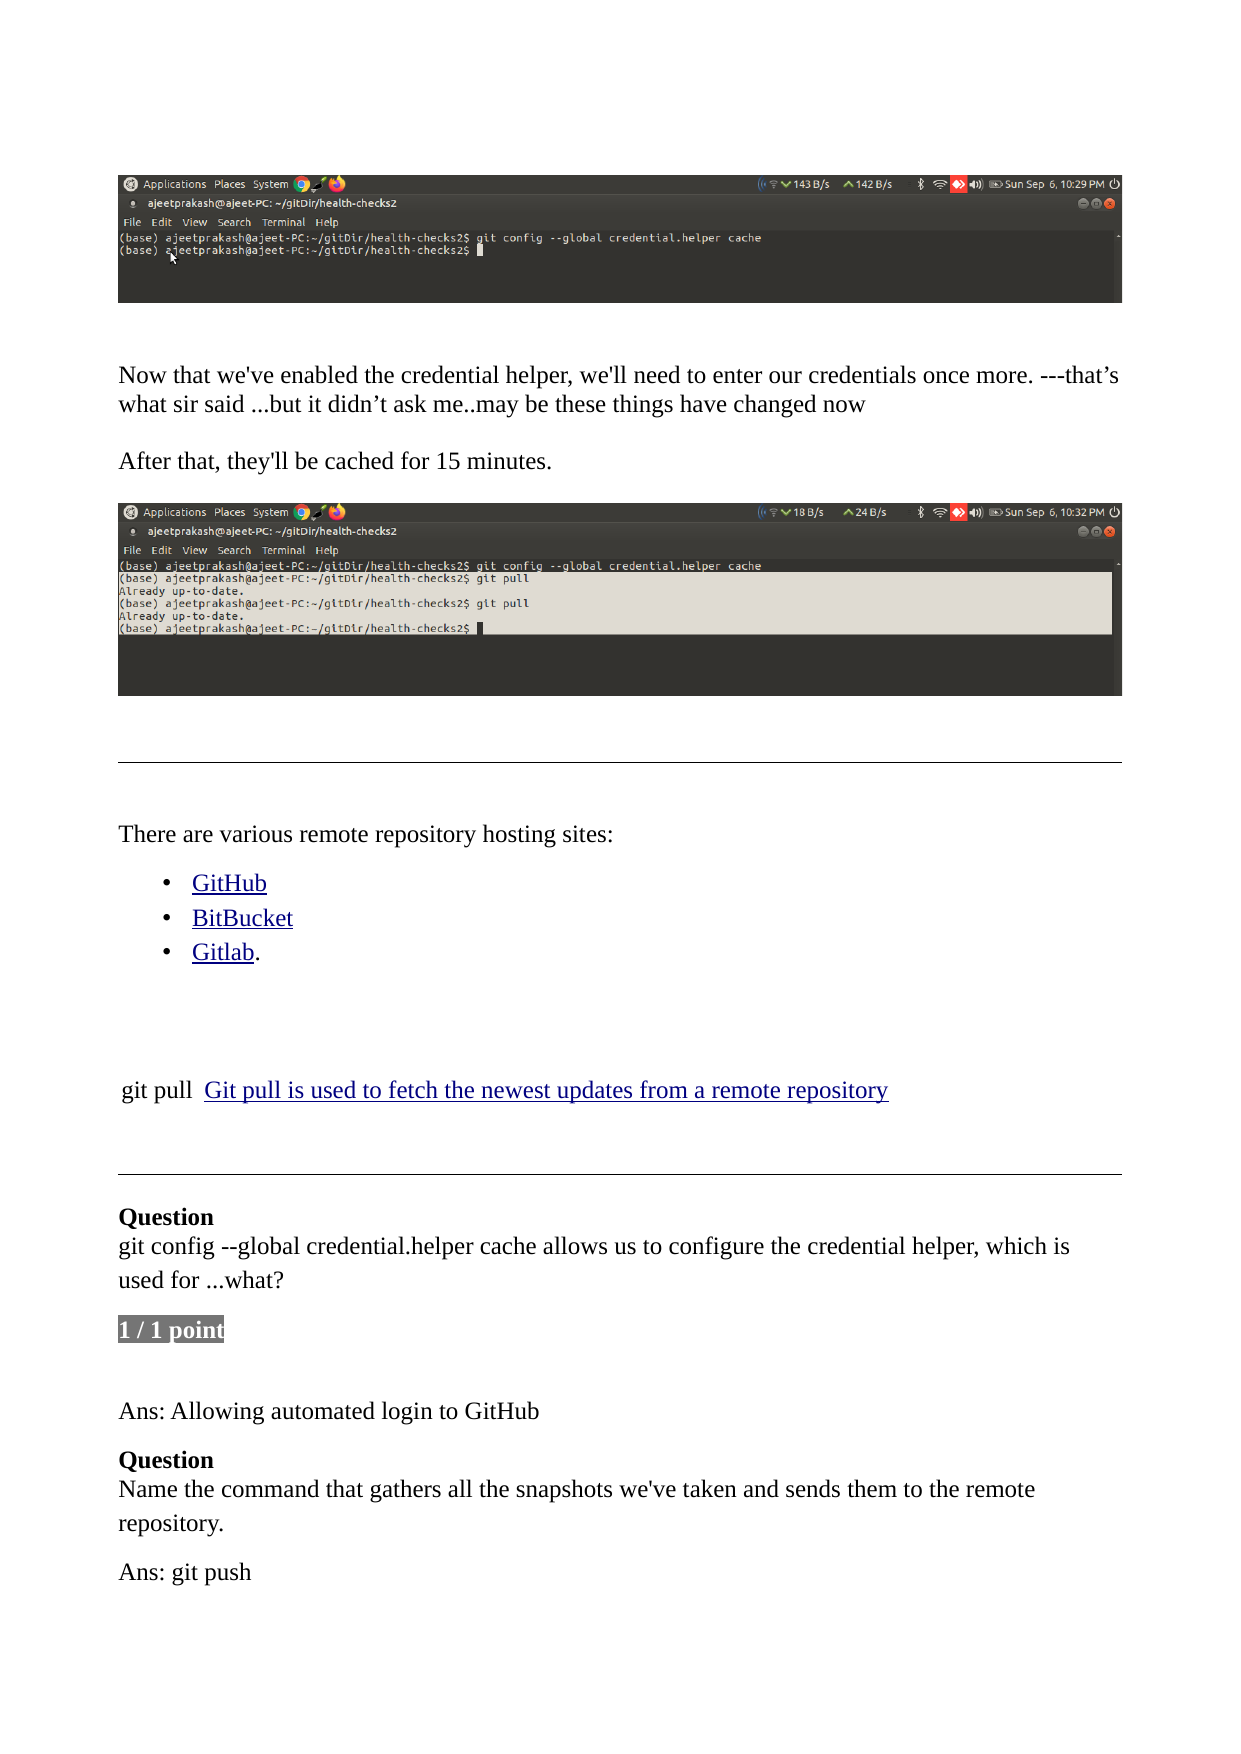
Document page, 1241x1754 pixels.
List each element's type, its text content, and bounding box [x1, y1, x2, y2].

text what sir said ...but it didn’t ask me..may be these things have changed now [118, 389, 1122, 418]
table_header Git pull is used to fetch the newest updates from a remote repository [201, 1073, 897, 1107]
text Now that we've enabled the credential helper, we'll need to enter our credentials once more. ---that’s [118, 360, 1122, 389]
text git config --global credential.helper cache allows us to configure the credential helper, which is used for ...what? [118, 1231, 1122, 1294]
text Question [118, 1202, 1122, 1231]
list Gitlab. [162, 937, 1122, 966]
list GitHub [162, 868, 1122, 897]
text Name the command that gathers all the snapshots we've taken and sends them to the remote repository. [118, 1474, 1122, 1537]
table_header git pull [118, 1073, 201, 1107]
list BitBucket [162, 903, 1122, 932]
text Ans: git push [118, 1557, 1122, 1586]
text After that, they'll be cached for 15 minutes. [118, 446, 1122, 475]
text 1 / 1 point [118, 1315, 1122, 1343]
text Question [118, 1445, 1122, 1474]
picture [118, 503, 1123, 696]
text There are various remote repository hosting sites: [118, 819, 1122, 848]
text Ans: Allowing automated login to GitHub [118, 1396, 1122, 1425]
